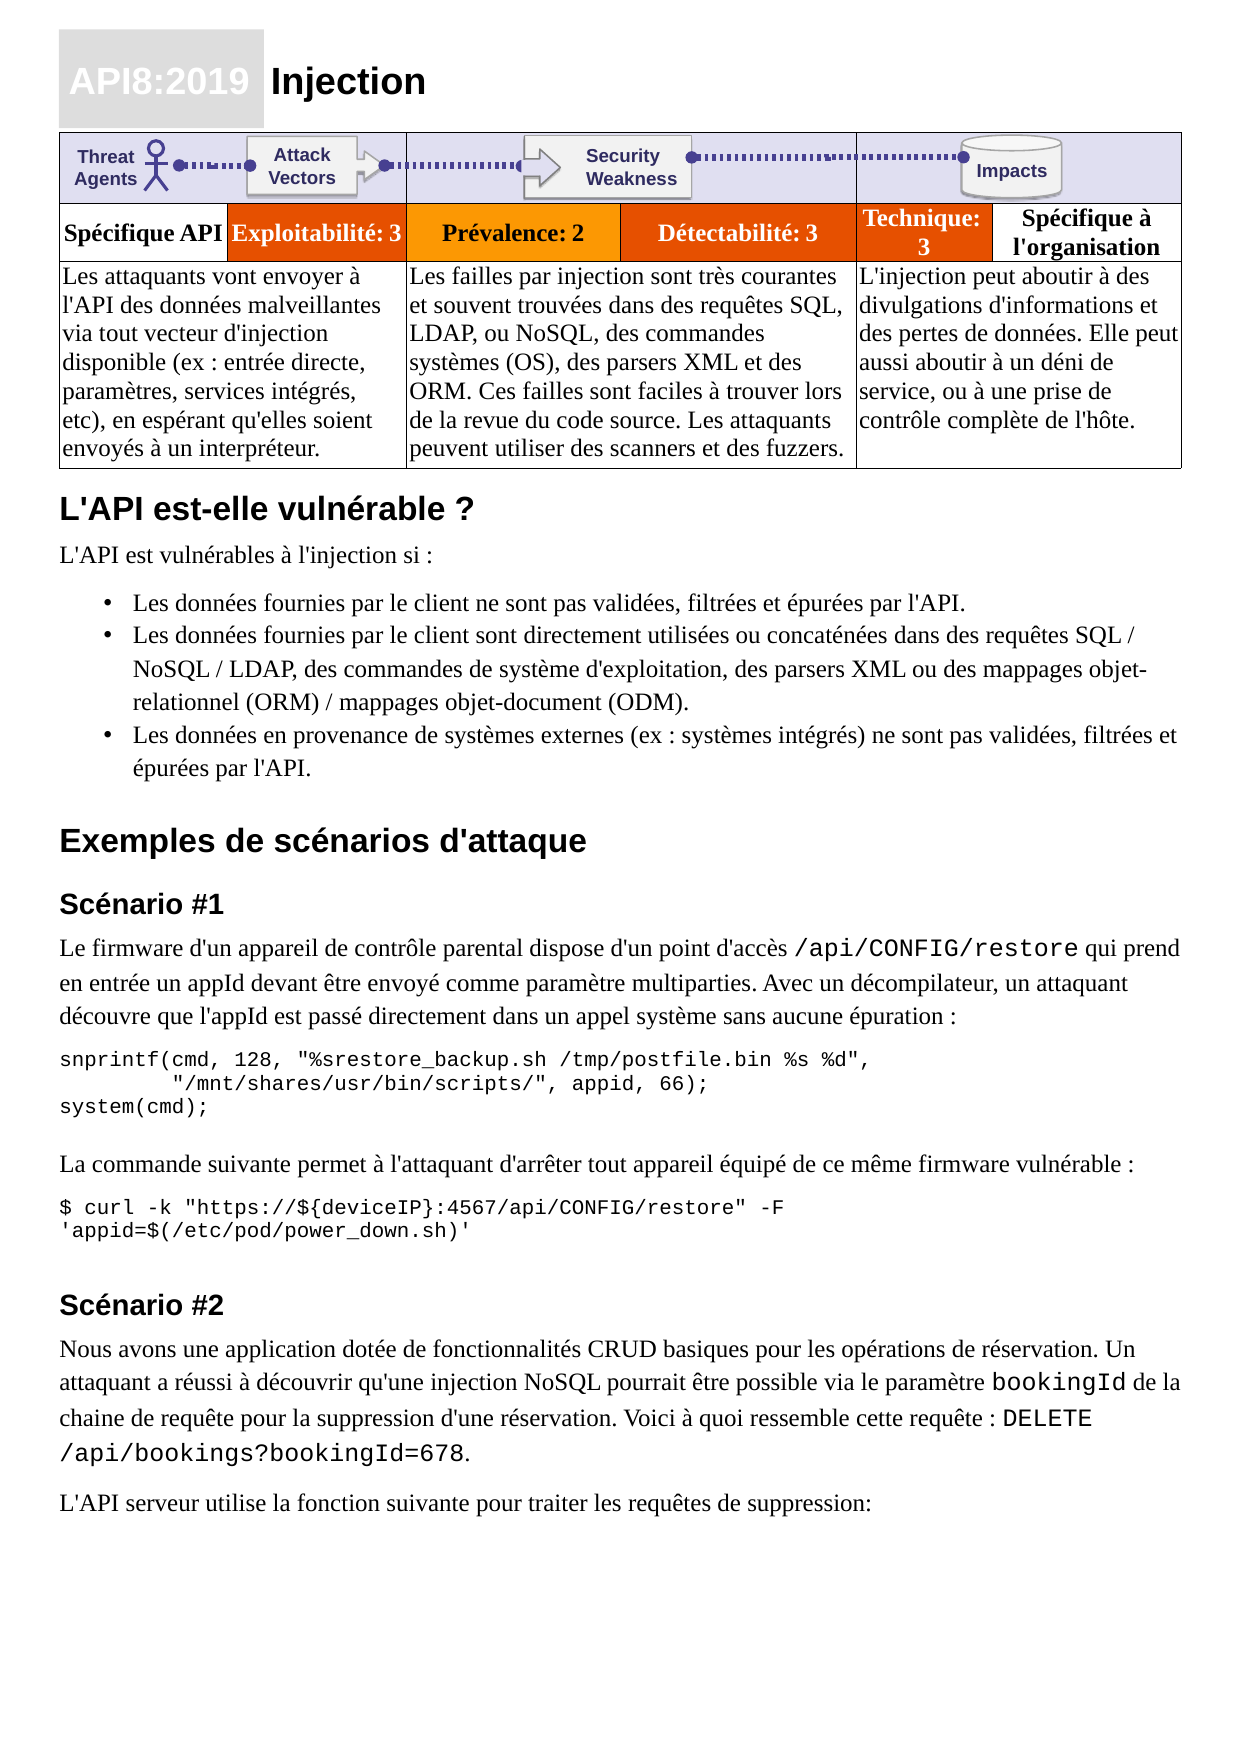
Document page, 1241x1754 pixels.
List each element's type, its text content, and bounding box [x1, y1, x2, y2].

text L'API serveur utilise la fonction suivante pour traiter les requêtes de suppression: [59, 1488, 1181, 1516]
table_header [857, 133, 992, 203]
text La commande suivante permet à l'attaquant d'arrêter tout appareil équipé de ce même firmware vulnérable : [59, 1149, 1181, 1178]
text Le firmware d'un appareil de contrôle parental dispose d'un point d'accès /api/CONFIG/restore qui prend en entrée un appId devant être envoyé comme paramètre multiparties. Avec un décompilateur, un attaquant découvre que l'appId est passé directement dans un appel système sans aucune épuration : [59, 933, 1181, 1030]
table_cell Technique: 3 [857, 204, 992, 261]
text L'API est vulnérables à l'injection si : [59, 540, 1181, 569]
text system(cmd); [59, 1096, 1181, 1120]
list Les données fournies par le client sont directement utilisées ou concaténées dans des requêtes SQL / NoSQL / LDAP, des commandes de système d'exploitation, des parsers XML ou des mappages objet-relationnel (ORM) / mappages objet-document (ODM). [103, 621, 1181, 715]
table_cell Spécifique API [60, 204, 227, 261]
table_cell Détectabilité: 3 [621, 204, 856, 261]
table_cell L'injection peut aboutir à des divulgations d'informations et des pertes de données. Elle peut aussi aboutir à un déni de service, ou à une prise de contrôle complète de l'hôte. [857, 262, 1181, 468]
subtitle Scénario #1 [59, 887, 1181, 921]
table_cell Les attaquants vont envoyer à l'API des données malveillantes via tout vecteur d'injection disponible (ex : entrée directe, paramètres, services intégrés, etc), en espérant qu'elles soient envoyés à un interpréteur. [60, 262, 406, 468]
subtitle L'API est-elle vulnérable ? [59, 489, 1181, 527]
table_header [407, 133, 620, 203]
subtitle Exemples de scénarios d'attaque [59, 821, 1181, 860]
text $ curl -k "https://${deviceIP}:4567/api/CONFIG/restore" -F 'appid=$(/etc/pod/power_down.sh)' [59, 1197, 1181, 1244]
list Les données en provenance de systèmes externes (ex : systèmes intégrés) ne sont pas validées, filtrées et épurées par l'API. [103, 720, 1181, 781]
table_header [227, 133, 406, 203]
text "/mnt/shares/usr/bin/scripts/", appid, 66); [59, 1072, 1181, 1096]
text Nous avons une application dotée de fonctionnalités CRUD basiques pour les opérations de réservation. Un attaquant a réussi à découvrir qu'une injection NoSQL pourrait être possible via le paramètre bookingId de la chaine de requête pour la suppression d'une réservation. Voici à quoi ressemble cette requête : DELETE /api/bookings?bookingId=678. [59, 1334, 1181, 1468]
list Les données fournies par le client ne sont pas validées, filtrées et épurées par l'API. [103, 588, 1181, 616]
table_header [620, 133, 856, 203]
table_cell Spécifique à l'organisation [993, 204, 1181, 261]
table_header [60, 133, 227, 203]
table_cell Les failles par injection sont très courantes et souvent trouvées dans des requêtes SQL, LDAP, ou NoSQL, des commandes systèmes (OS), des parsers XML et des ORM. Ces failles sont faciles à trouver lors de la revue du code source. Les attaquants peuvent utiliser des scanners et des fuzzers. [407, 262, 856, 468]
table_header [992, 133, 1181, 203]
table_cell Exploitabilité: 3 [228, 204, 406, 261]
subtitle Scénario #2 [59, 1288, 1181, 1322]
table_cell Prévalence: 2 [407, 204, 620, 261]
text snprintf(cmd, 128, "%srestore_backup.sh /tmp/postfile.bin %s %d", [59, 1049, 1181, 1072]
